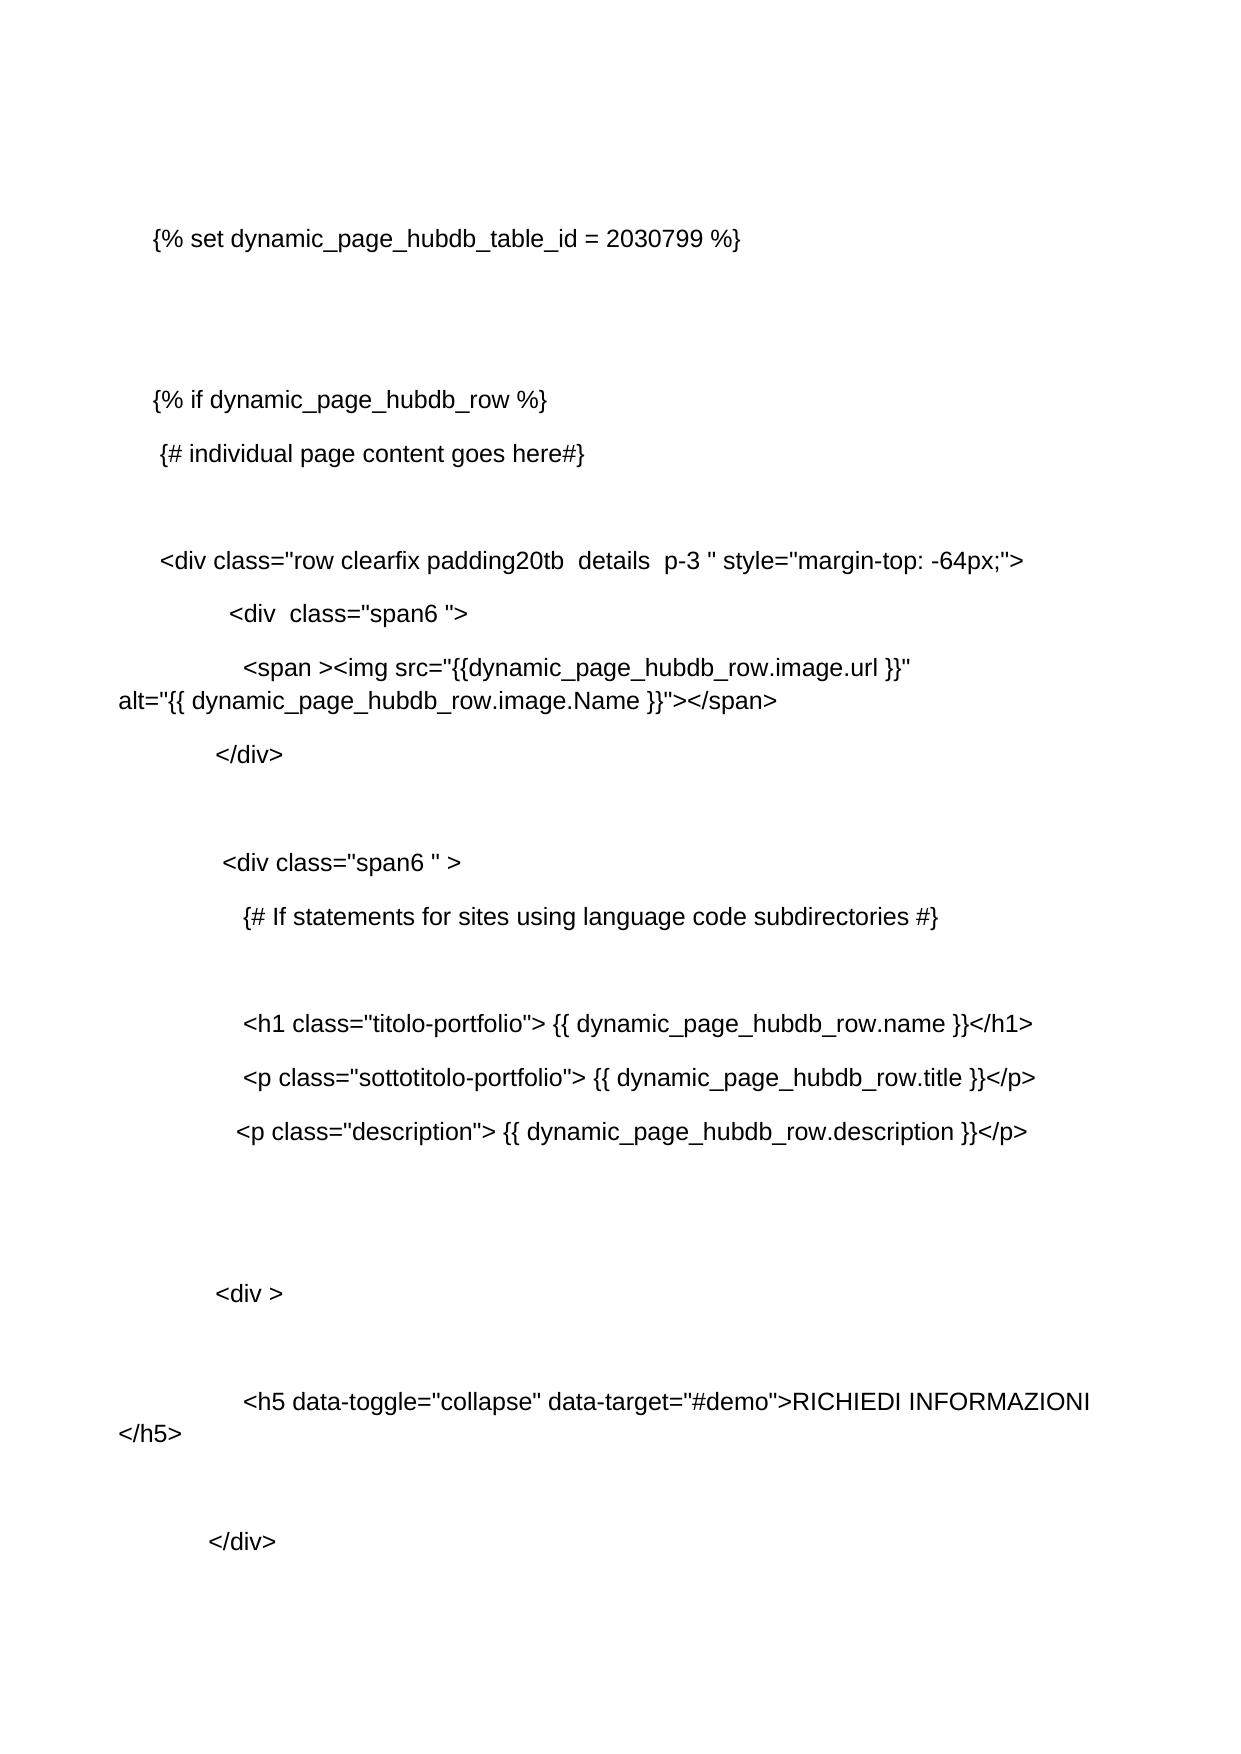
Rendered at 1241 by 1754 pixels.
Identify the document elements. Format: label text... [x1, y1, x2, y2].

text <div class="span6 "> [118, 599, 1122, 628]
text <h5 data-toggle="collapse" data-target="#demo">RICHIEDI INFORMAZIONI </h5> [118, 1386, 1122, 1448]
text <p class="description"> {{ dynamic_page_hubdb_row.description }}</p> [118, 1117, 1122, 1146]
text <div class="row clearfix padding20tb details p-3 " style="margin-top: -64px;"> [118, 546, 1122, 574]
text <div class="span6 " > [118, 848, 1122, 877]
text {# individual page content goes here#} [118, 439, 1122, 467]
text </div> [118, 1527, 1122, 1556]
text {# If statements for sites using language code subdirectories #} [118, 902, 1122, 931]
text {% set dynamic_page_hubdb_table_id = 2030799 %} [118, 224, 1122, 253]
text <p class="sottotitolo-portfolio"> {{ dynamic_page_hubdb_row.title }}</p> [118, 1063, 1122, 1092]
text <div > [118, 1279, 1122, 1307]
text </div> [118, 740, 1122, 769]
text <span ><img src="{{dynamic_page_hubdb_row.image.url }}" alt="{{ dynamic_page_hubdb_row.image.Name }}"></span> [118, 653, 1122, 715]
text {% if dynamic_page_hubdb_row %} [118, 385, 1122, 414]
text <h1 class="titolo-portfolio"> {{ dynamic_page_hubdb_row.name }}</h1> [118, 1009, 1122, 1038]
